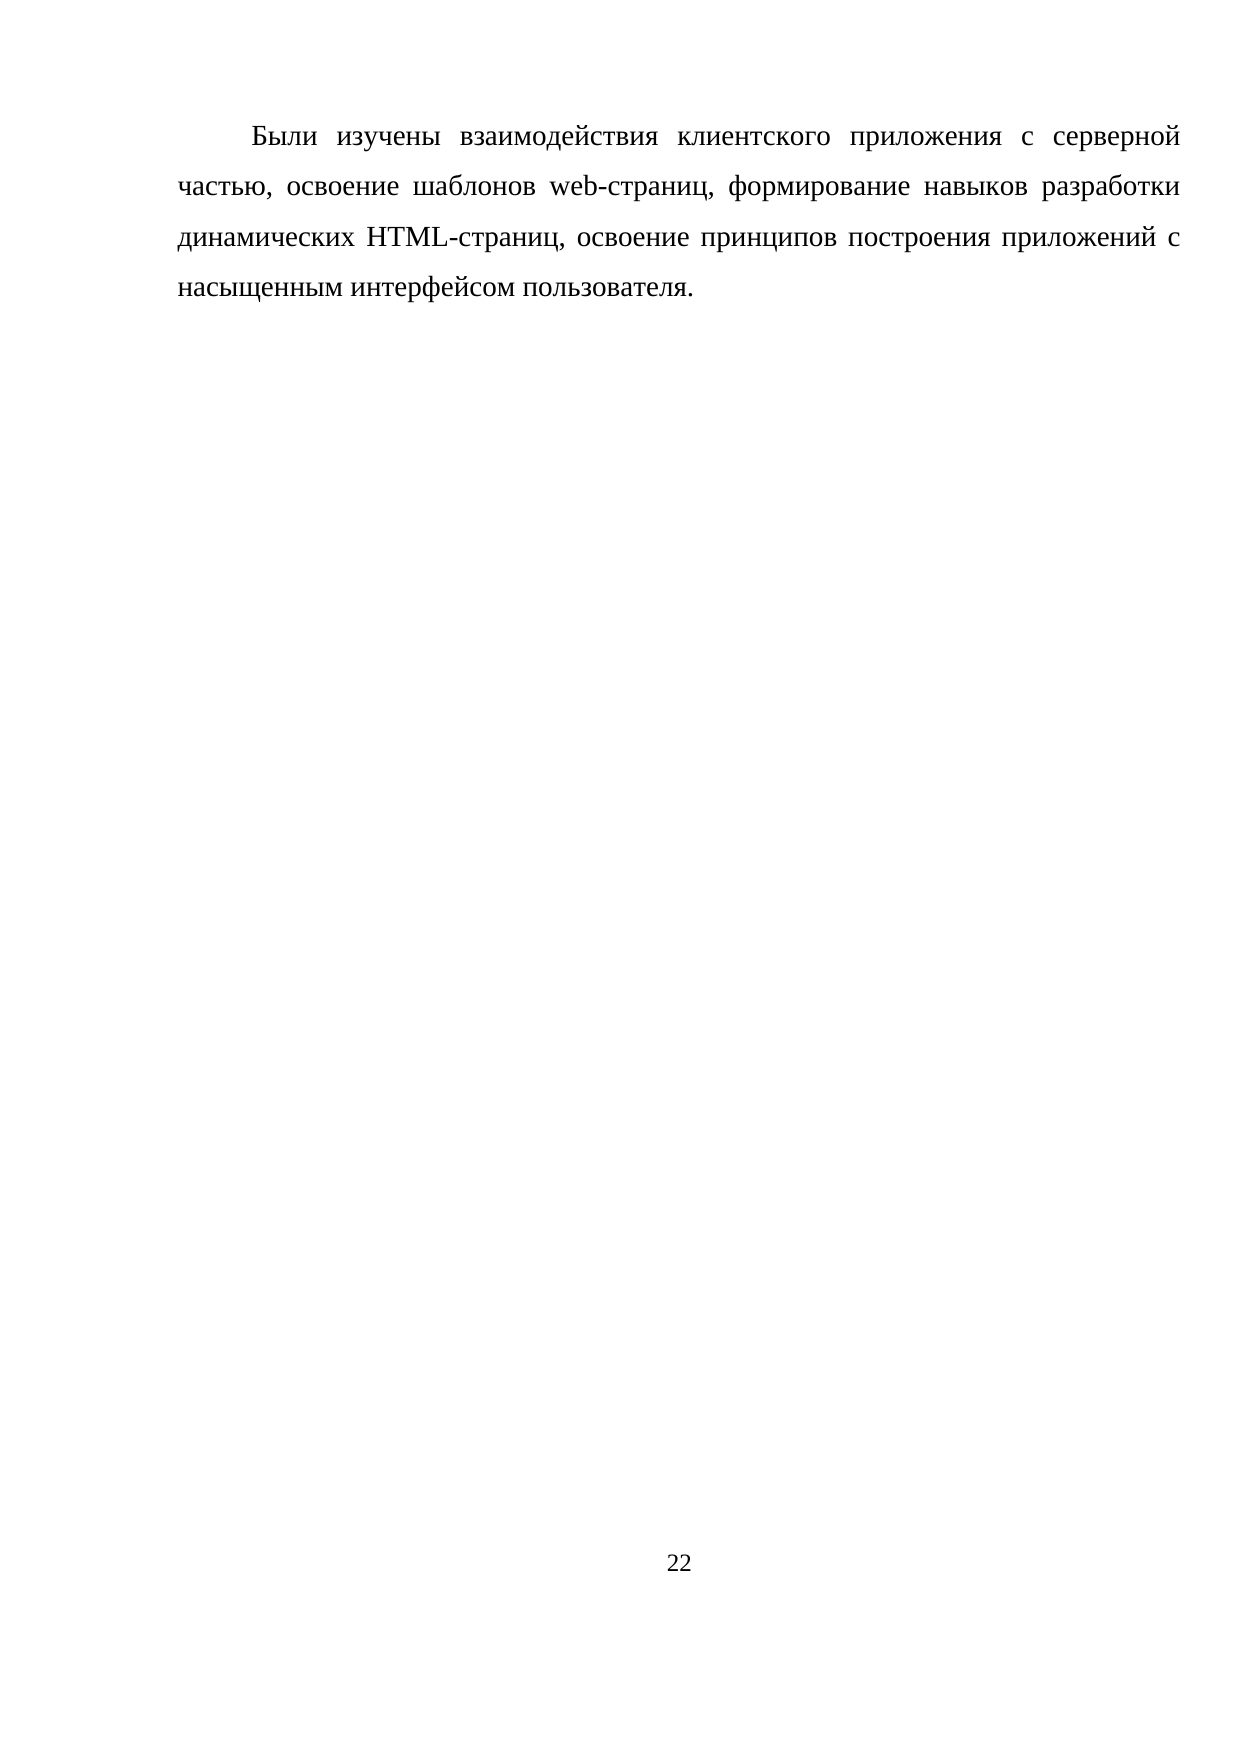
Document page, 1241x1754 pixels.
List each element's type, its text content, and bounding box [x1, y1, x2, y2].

text Были изучены взаимодействия клиентского приложения с серверной частью, освоение шаблонов web-страниц, формирование навыков разработки динамических HTML-страниц, освоение принципов построения приложений с насыщенным интерфейсом пользователя. [177, 118, 1181, 303]
